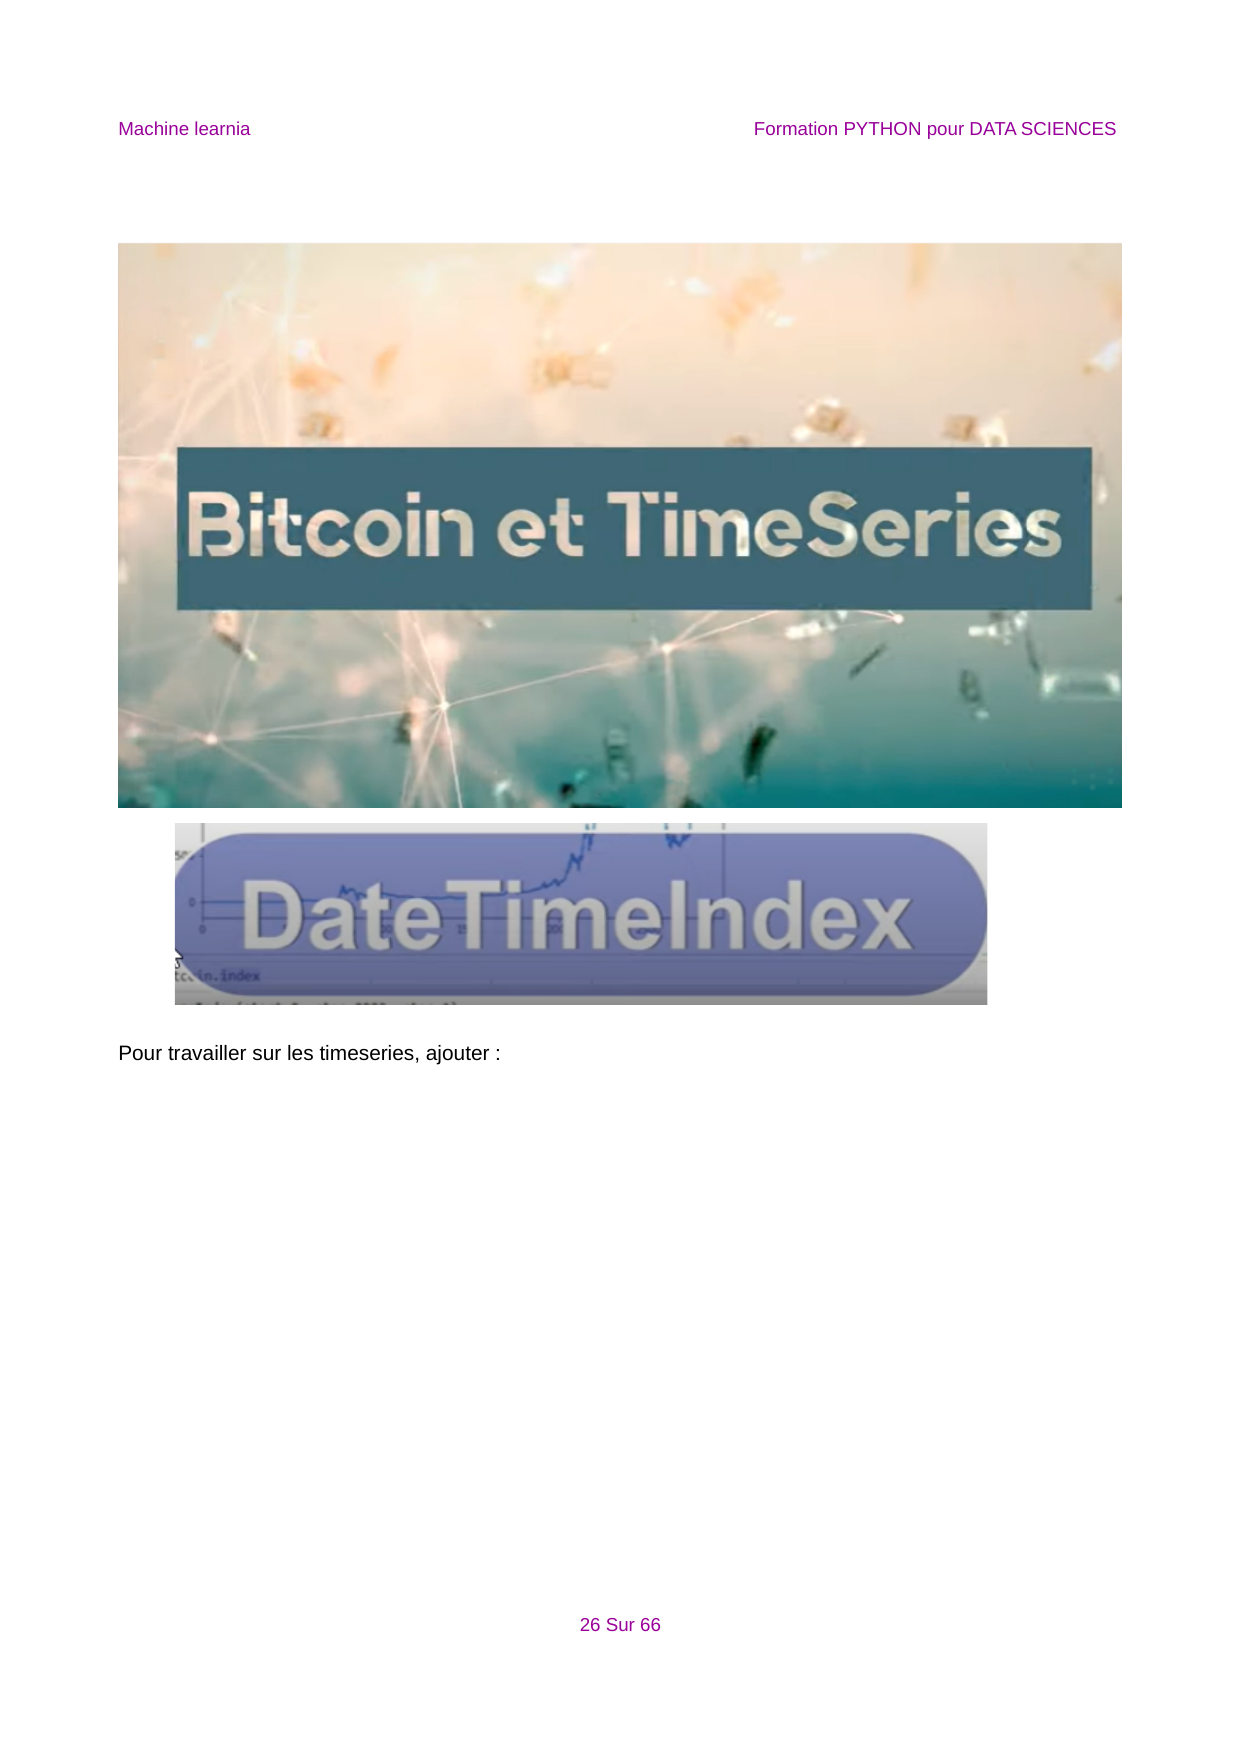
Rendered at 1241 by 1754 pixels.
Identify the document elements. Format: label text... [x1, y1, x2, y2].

text Pour travailler sur les timeseries, ajouter : [118, 1041, 1122, 1065]
picture [118, 242, 1122, 808]
picture [174, 823, 988, 1005]
